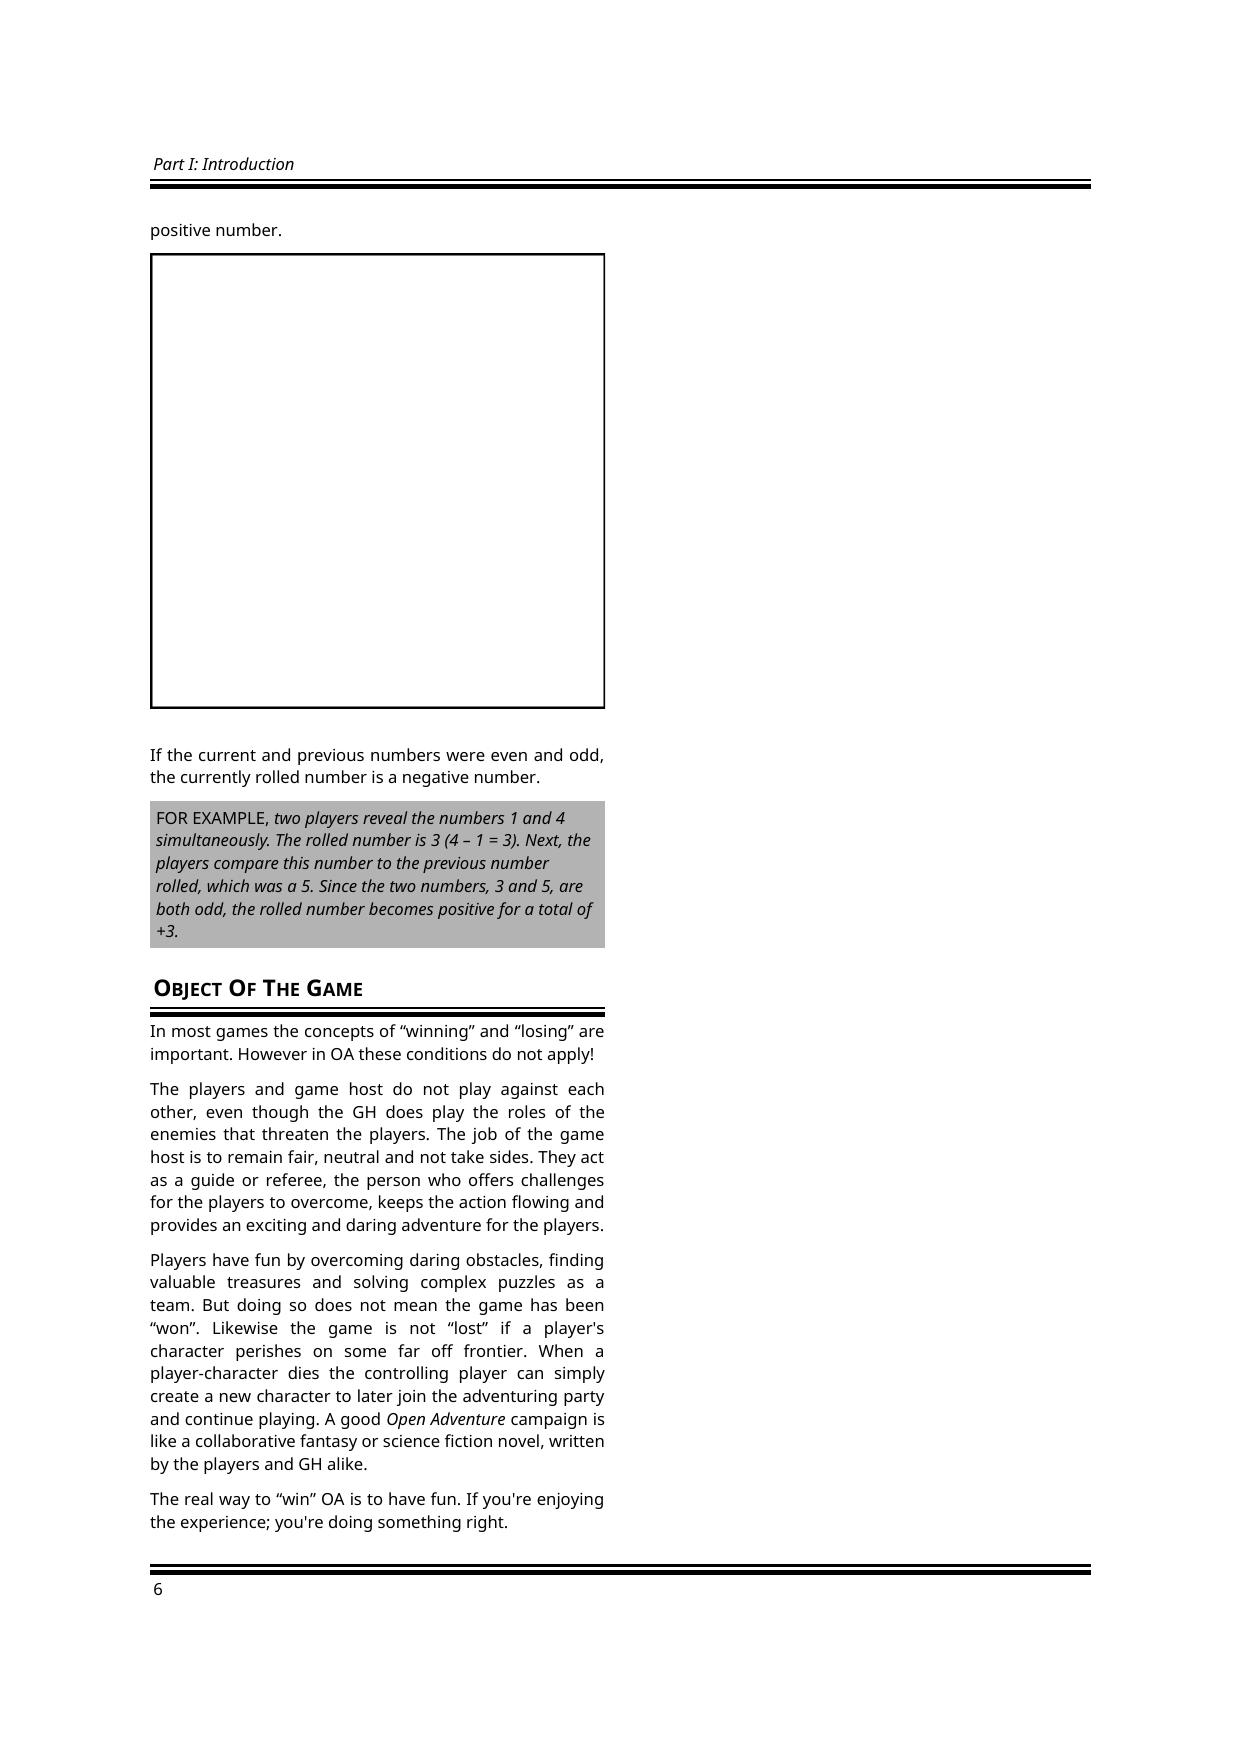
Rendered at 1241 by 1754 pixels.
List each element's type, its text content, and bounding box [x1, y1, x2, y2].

text If the current and previous numbers were even and odd, the currently rolled number is a negative number. [150, 743, 605, 789]
text The real way to “win” OA is to have fun. If you're enjoying the experience; you're doing something right. [150, 1487, 605, 1533]
text Players have fun by overcoming daring obstacles, finding valuable treasures and solving complex puzzles as a team. But doing so does not mean the game has been “won”. Likewise the game is not “lost” if a player's character perishes on some far off frontier. When a player-character dies the controlling player can simply create a new character to later join the adventuring party and continue playing. A good Open Adventure campaign is like a collaborative fantasy or science fiction novel, written by the players and GH alike. [150, 1248, 605, 1476]
text positive number. [150, 219, 605, 241]
subtitle Object Of The Game [150, 969, 605, 1007]
text The players and game host do not play against each other, even though the GH does play the roles of the enemies that threaten the players. The job of the game host is to remain fair, neutral and not take sides. They act as a guide or referee, the person who offers challenges for the players to overcome, keeps the action flowing and provides an exciting and daring adventure for the players. [150, 1077, 605, 1236]
text In most games the concepts of “winning” and “losing” are important. However in OA these conditions do not apply! [150, 1020, 605, 1066]
table_header FOR EXAMPLE, two players reveal the numbers 1 and 4 simultaneously. The rolled number is 3 (4 – 1 = 3). Next, the players compare this number to the previous number rolled, which was a 5. Since the two numbers, 3 and 5, are both odd, the rolled number becomes positive for a total of +3. [150, 801, 605, 948]
picture [150, 253, 606, 709]
